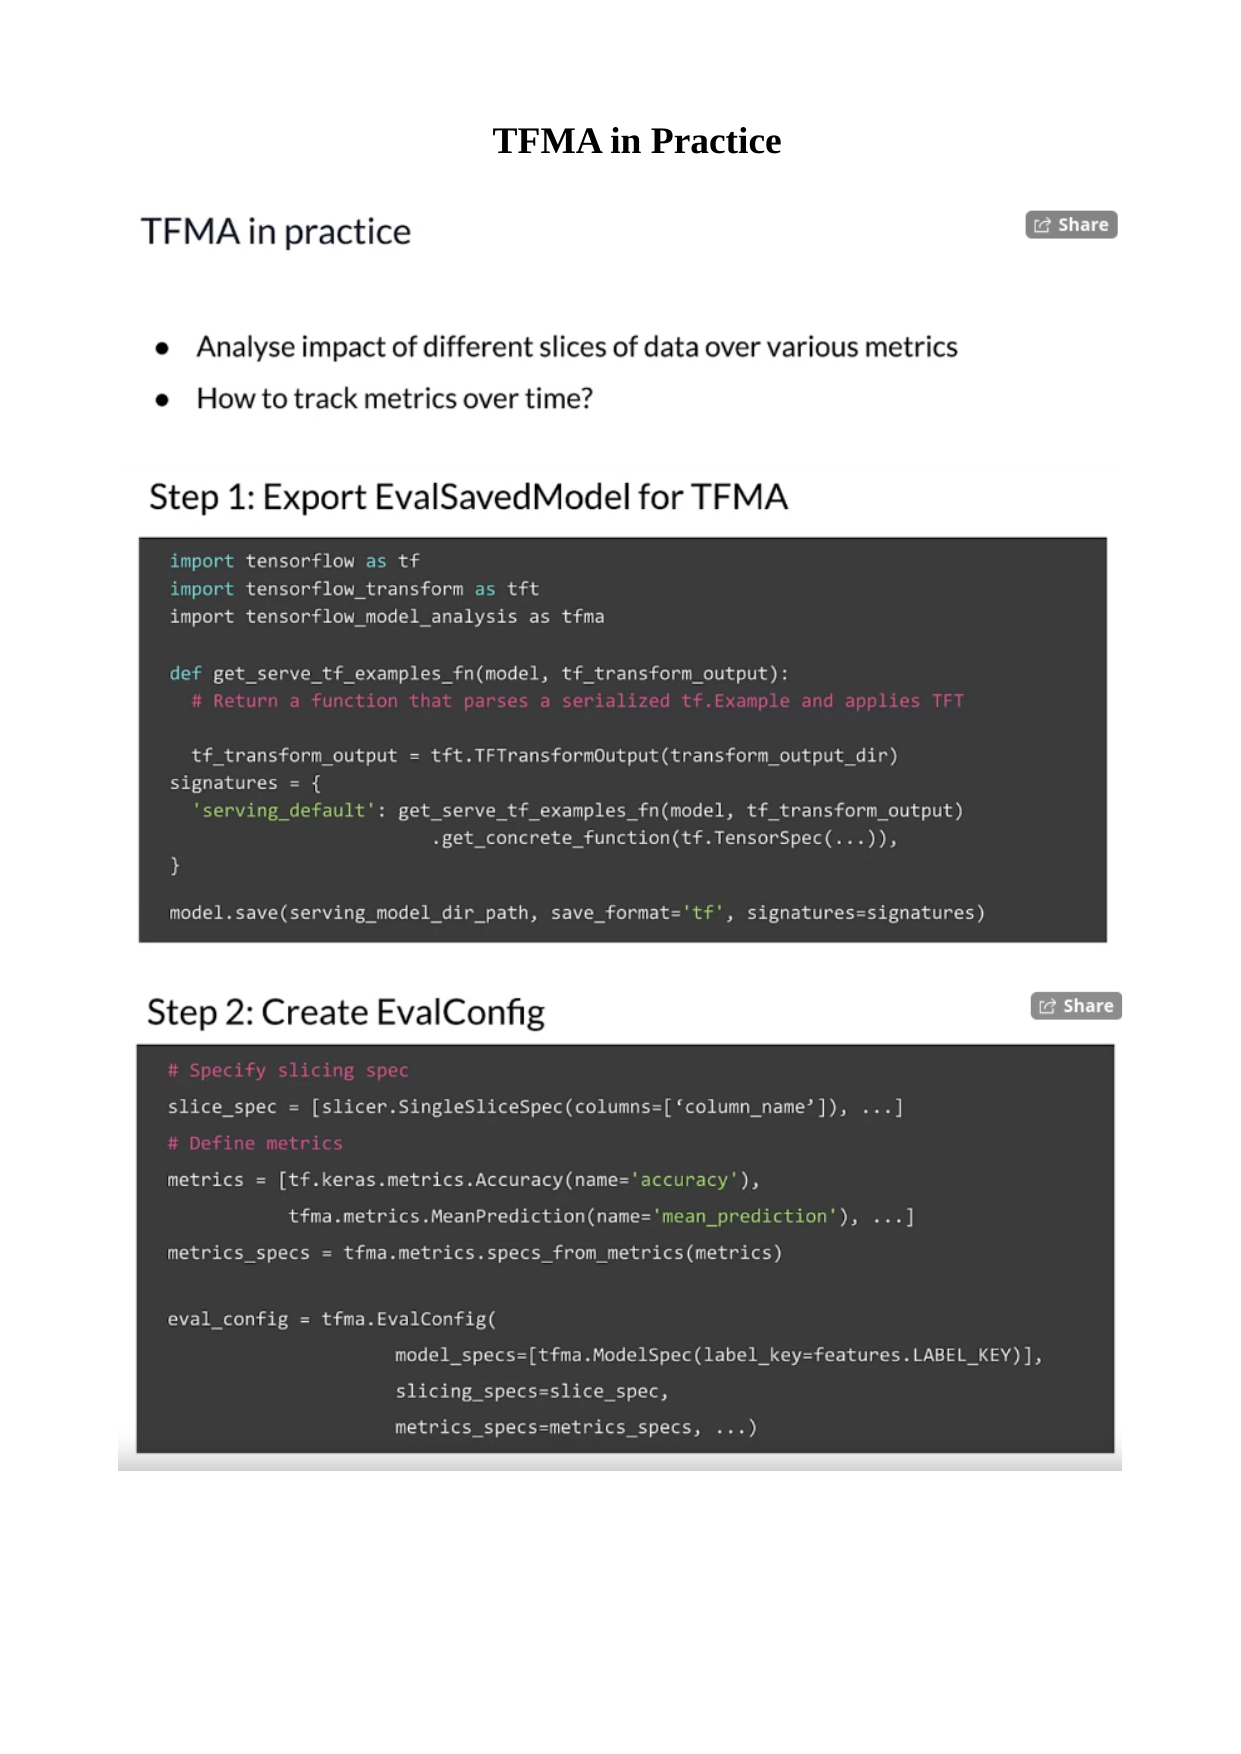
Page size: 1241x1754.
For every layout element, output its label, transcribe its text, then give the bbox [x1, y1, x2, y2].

picture [118, 982, 1123, 1471]
subtitle TFMA in Practice [118, 118, 1122, 161]
picture [118, 468, 1123, 954]
picture [118, 202, 1123, 440]
